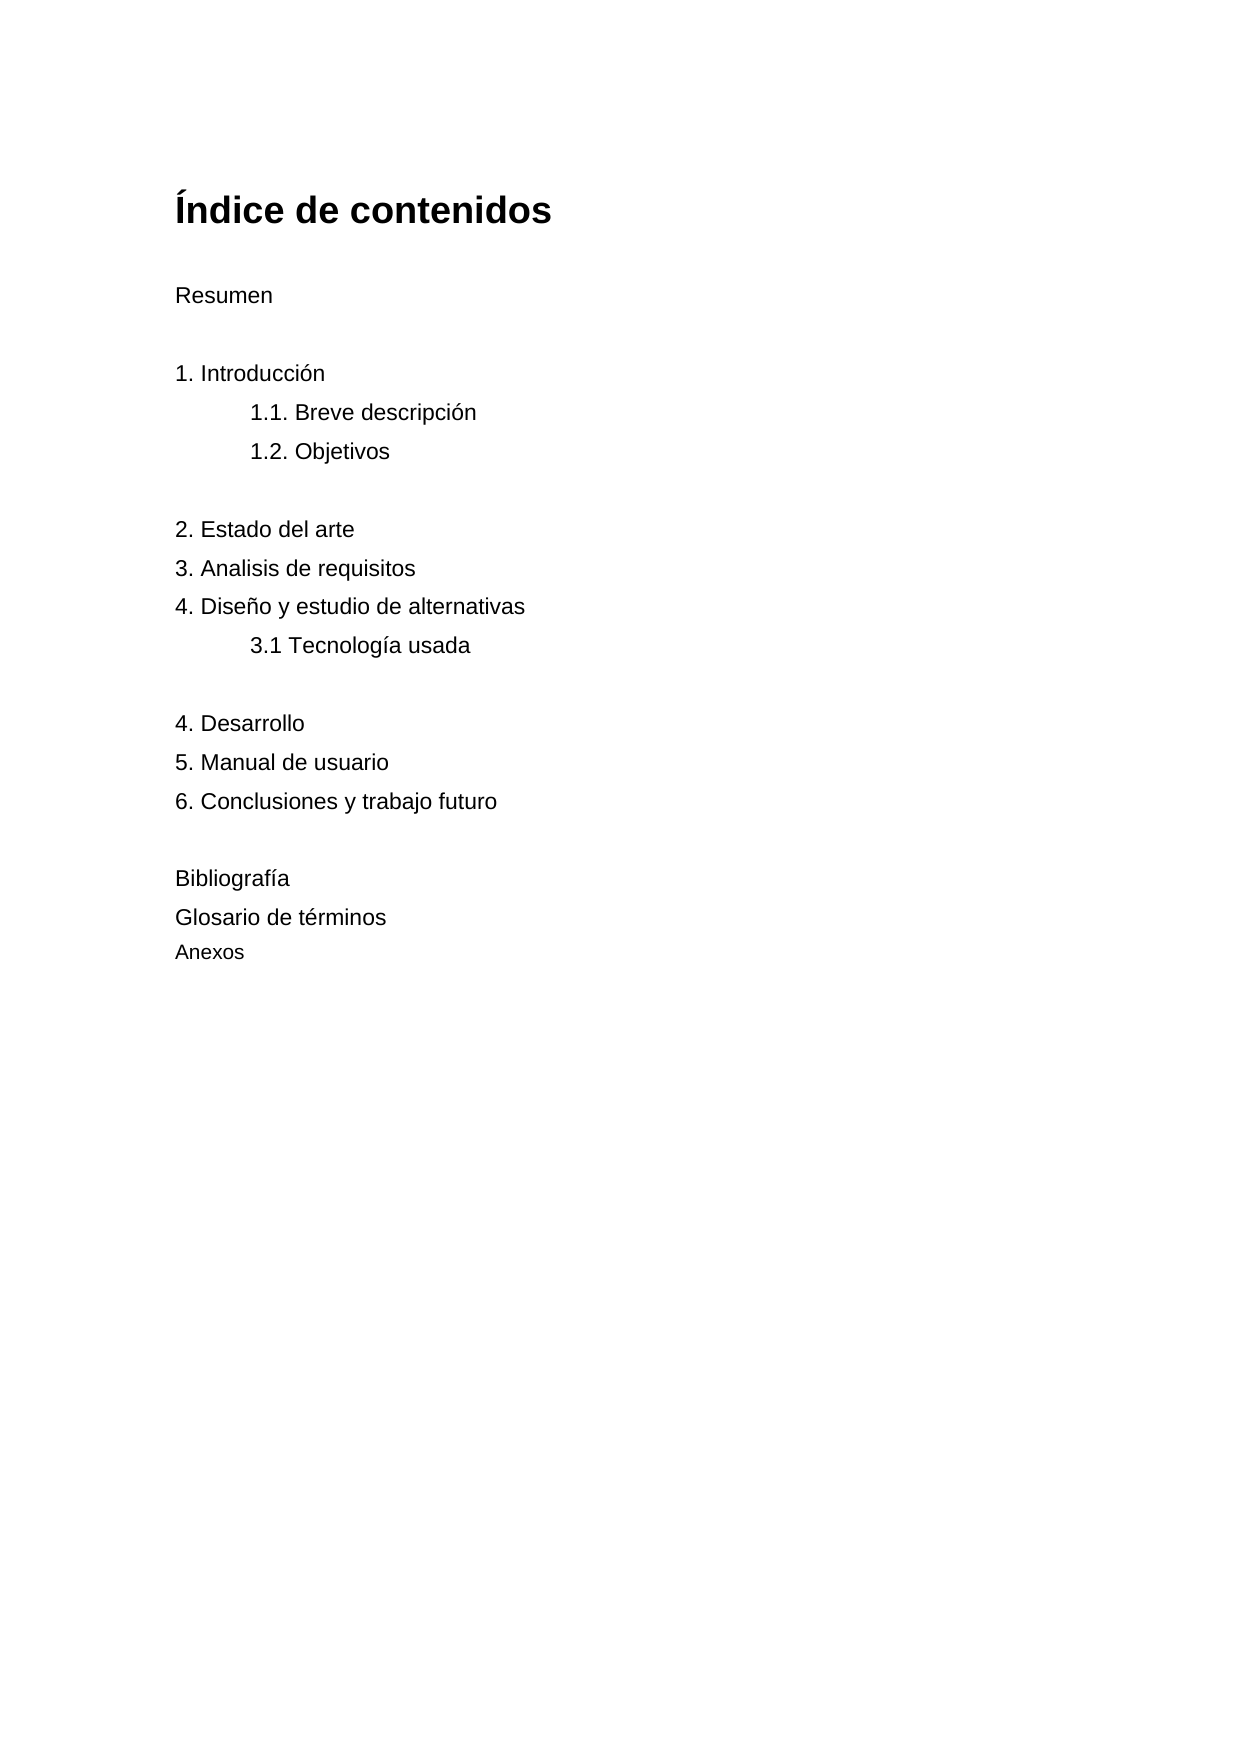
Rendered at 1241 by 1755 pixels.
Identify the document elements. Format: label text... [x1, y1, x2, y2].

text 2. Estado del arte [175, 516, 1065, 542]
text 1.2. Objetivos [175, 438, 1065, 464]
text 3.1 Tecnología usada [175, 632, 1065, 658]
text 4. Diseño y estudio de alternativas [175, 593, 1065, 620]
text 6. Conclusiones y trabajo futuro [175, 788, 1065, 814]
text Resumen [175, 282, 1065, 309]
text Anexos [175, 943, 1065, 964]
text Glosario de términos [175, 904, 1065, 931]
text 1.1. Breve descripción [175, 399, 1065, 425]
text Bibliografía [175, 865, 1065, 892]
text 5. Manual de usuario [175, 749, 1065, 775]
subtitle Índice de contenidos [175, 187, 1065, 231]
text 3. Analisis de requisitos [175, 554, 1065, 581]
text 4. Desarrollo [175, 710, 1065, 736]
text 1. Introducción [175, 360, 1065, 387]
